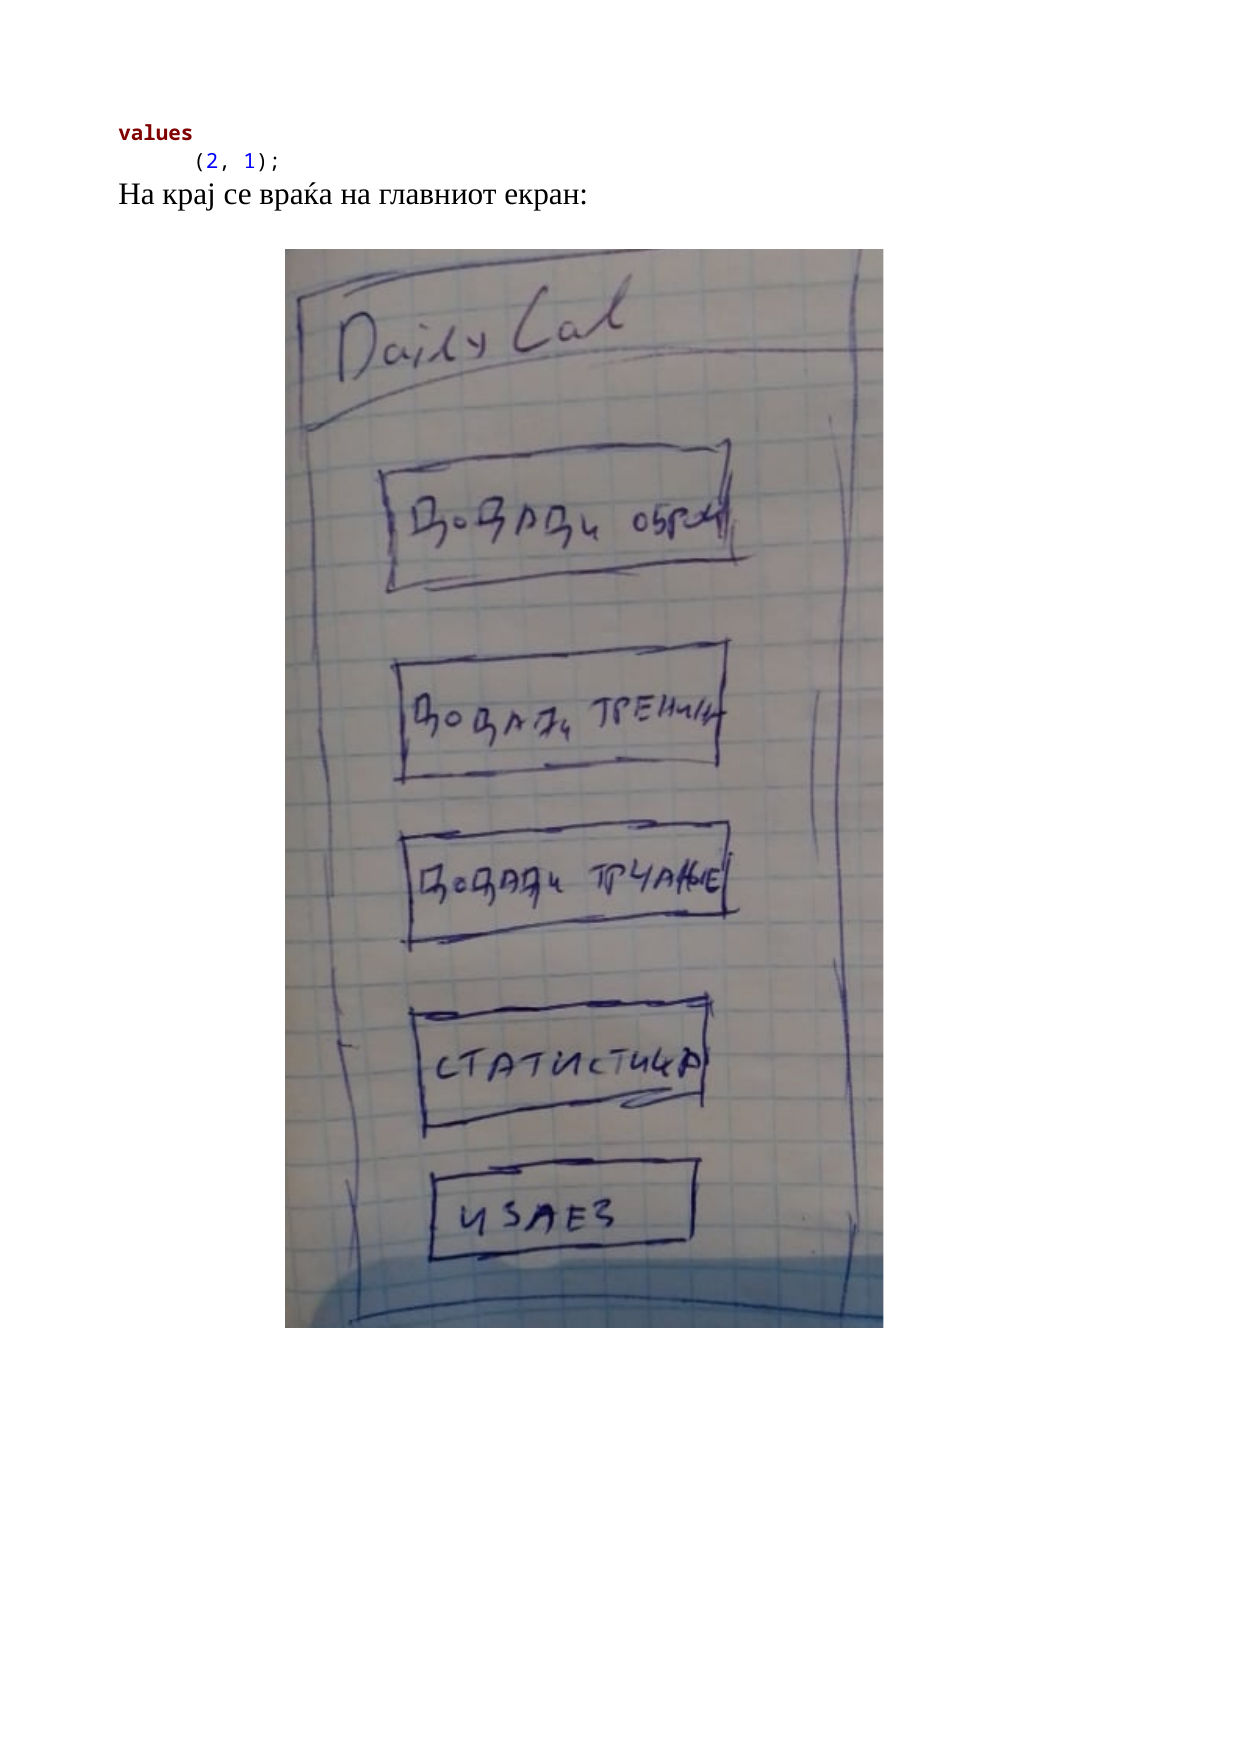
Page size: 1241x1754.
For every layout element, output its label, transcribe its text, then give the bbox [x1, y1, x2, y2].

text (2, 1); [118, 147, 1122, 175]
text values [118, 118, 1122, 147]
text На крај се враќа на главниот екран: [118, 175, 1122, 211]
picture [285, 249, 884, 1328]
